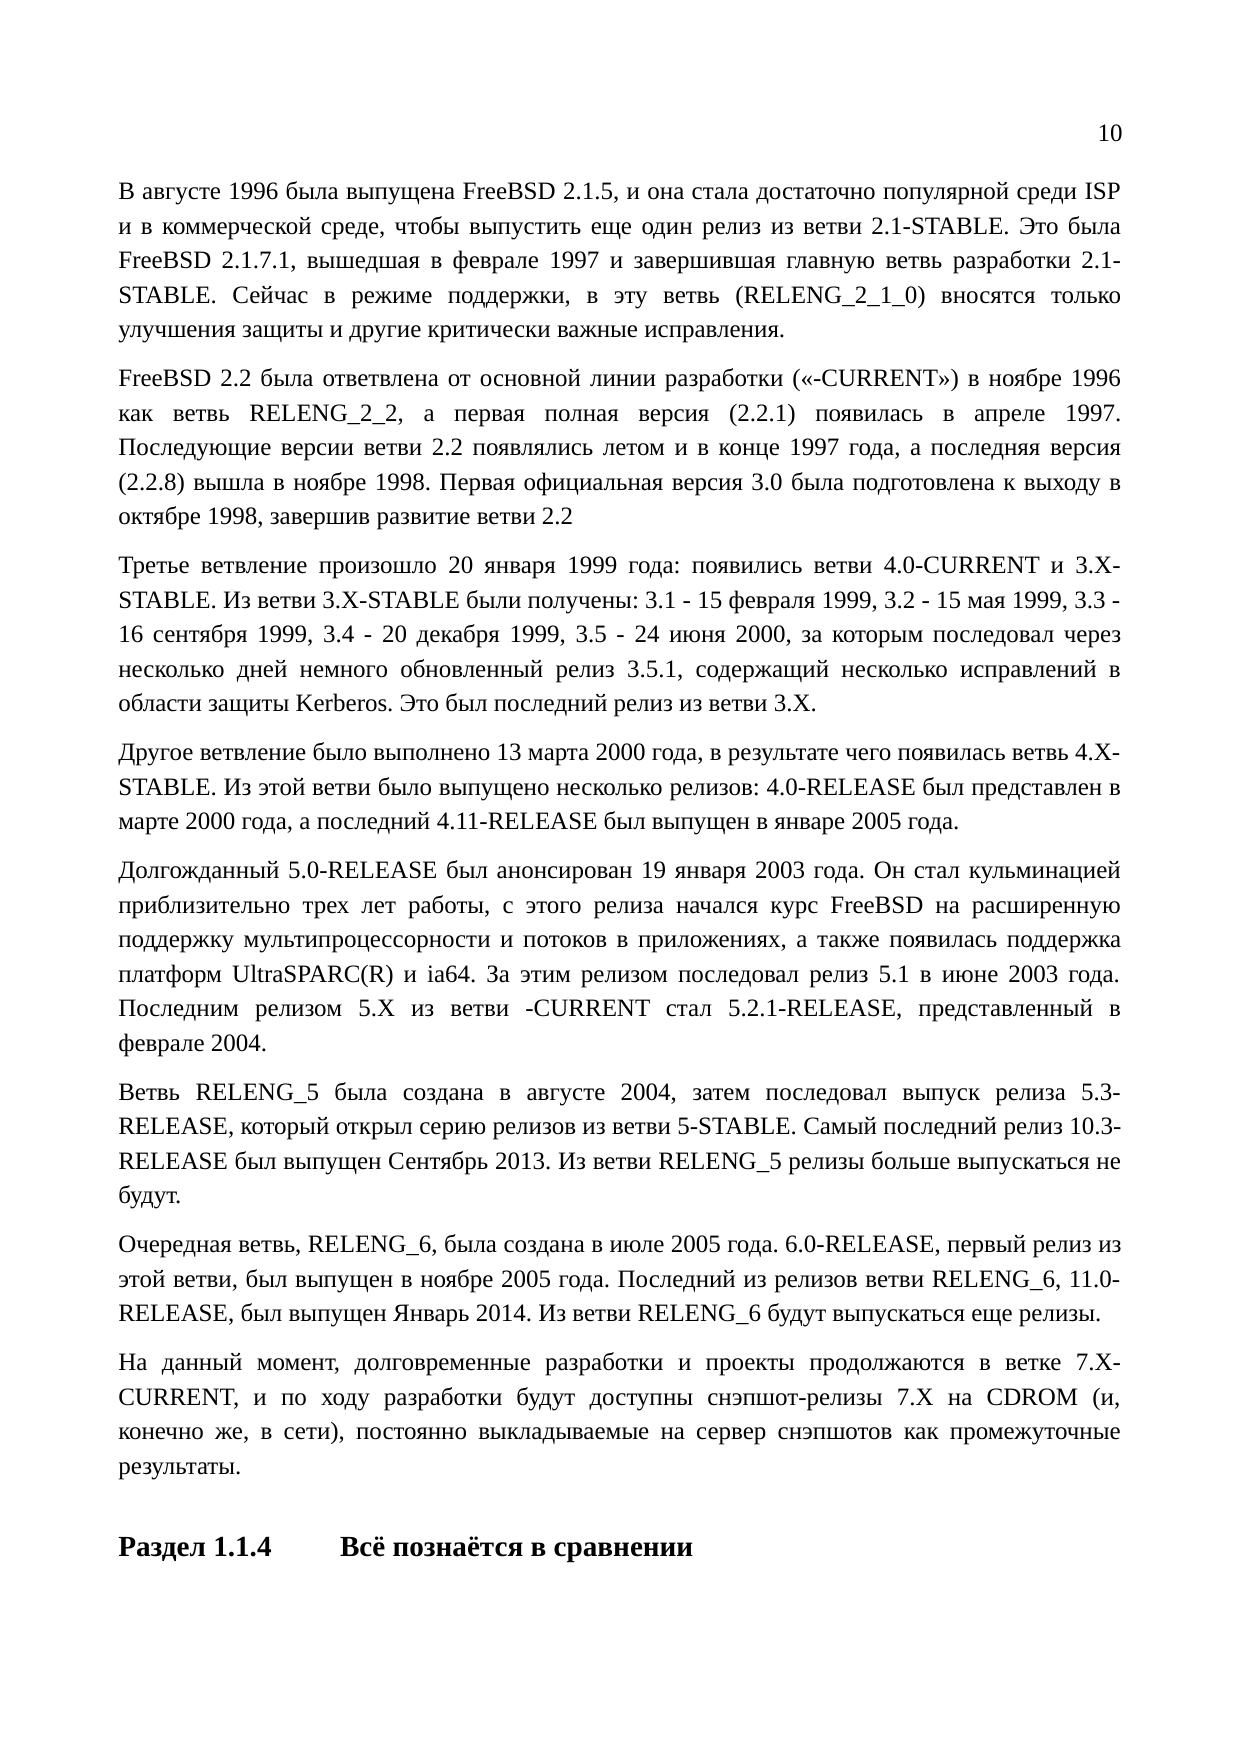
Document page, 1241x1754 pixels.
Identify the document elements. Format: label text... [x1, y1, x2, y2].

text FreeBSD 2.2 была ответвлена от основной линии разработки («-CURRENT») в ноябре 1996 как ветвь RELENG_2_2, а первая полная версия (2.2.1) появилась в апреле 1997. Последующие версии ветви 2.2 появлялись летом и в конце 1997 года, а последняя версия (2.2.8) вышла в ноябре 1998. Первая официальная версия 3.0 была подготовлена к выходу в октябре 1998, завершив развитие ветви 2.2 [118, 363, 1122, 530]
text Очередная ветвь, RELENG_6, была создана в июле 2005 года. 6.0-RELEASE, первый релиз из этой ветви, был выпущен в ноябре 2005 года. Последний из релизов ветви RELENG_6, 11.0-RELEASE, был выпущен Январь 2014. Из ветви RELENG_6 будут выпускаться еще релизы. [118, 1229, 1122, 1327]
text Третье ветвление произошло 20 января 1999 года: появились ветви 4.0-CURRENT и 3.X-STABLE. Из ветви 3.X-STABLE были получены: 3.1 - 15 февраля 1999, 3.2 - 15 мая 1999, 3.3 - 16 сентября 1999, 3.4 - 20 декабря 1999, 3.5 - 24 июня 2000, за которым последовал через несколько дней немного обновленный релиз 3.5.1, содержащий несколько исправлений в области защиты Kerberos. Это был последний релиз из ветви 3.X. [118, 550, 1122, 717]
text На данный момент, долговременные разработки и проекты продолжаются в ветке 7.X-CURRENT, и по ходу разработки будут доступны снэпшот-релизы 7.X на CDROM (и, конечно же, в сети), постоянно выкладываемые на сервер снэпшотов как промежуточные результаты. [118, 1347, 1122, 1479]
text Ветвь RELENG_5 была создана в августе 2004, затем последовал выпуск релиза 5.3-RELEASE, который открыл серию релизов из ветви 5-STABLE. Самый последний релиз 10.3-RELEASE был выпущен Сентябрь 2013. Из ветви RELENG_5 релизы больше выпускаться не будут. [118, 1077, 1122, 1209]
subtitle Всё познаётся в сравнении [118, 1529, 1122, 1563]
text Другое ветвление было выполнено 13 марта 2000 года, в результате чего появилась ветвь 4.X-STABLE. Из этой ветви было выпущено несколько релизов: 4.0-RELEASE был представлен в марте 2000 года, а последний 4.11-RELEASE был выпущен в январе 2005 года. [118, 737, 1122, 835]
text Долгожданный 5.0-RELEASE был анонсирован 19 января 2003 года. Он стал кульминацией приблизительно трех лет работы, с этого релиза начался курс FreeBSD на расширенную поддержку мультипроцессорности и потоков в приложениях, а также появилась поддержка платформ UltraSPARC(R) и ia64. За этим релизом последовал релиз 5.1 в июне 2003 года. Последним релизом 5.X из ветви -CURRENT стал 5.2.1-RELEASE, представленный в феврале 2004. [118, 855, 1122, 1056]
text В августе 1996 была выпущена FreeBSD 2.1.5, и она стала достаточно популярной среди ISP и в коммерческой среде, чтобы выпустить еще один релиз из ветви 2.1-STABLE. Это была FreeBSD 2.1.7.1, вышедшая в феврале 1997 и завершившая главную ветвь разработки 2.1-STABLE. Сейчас в режиме поддержки, в эту ветвь (RELENG_2_1_0) вносятся только улучшения защиты и другие критически важные исправления. [118, 176, 1122, 343]
